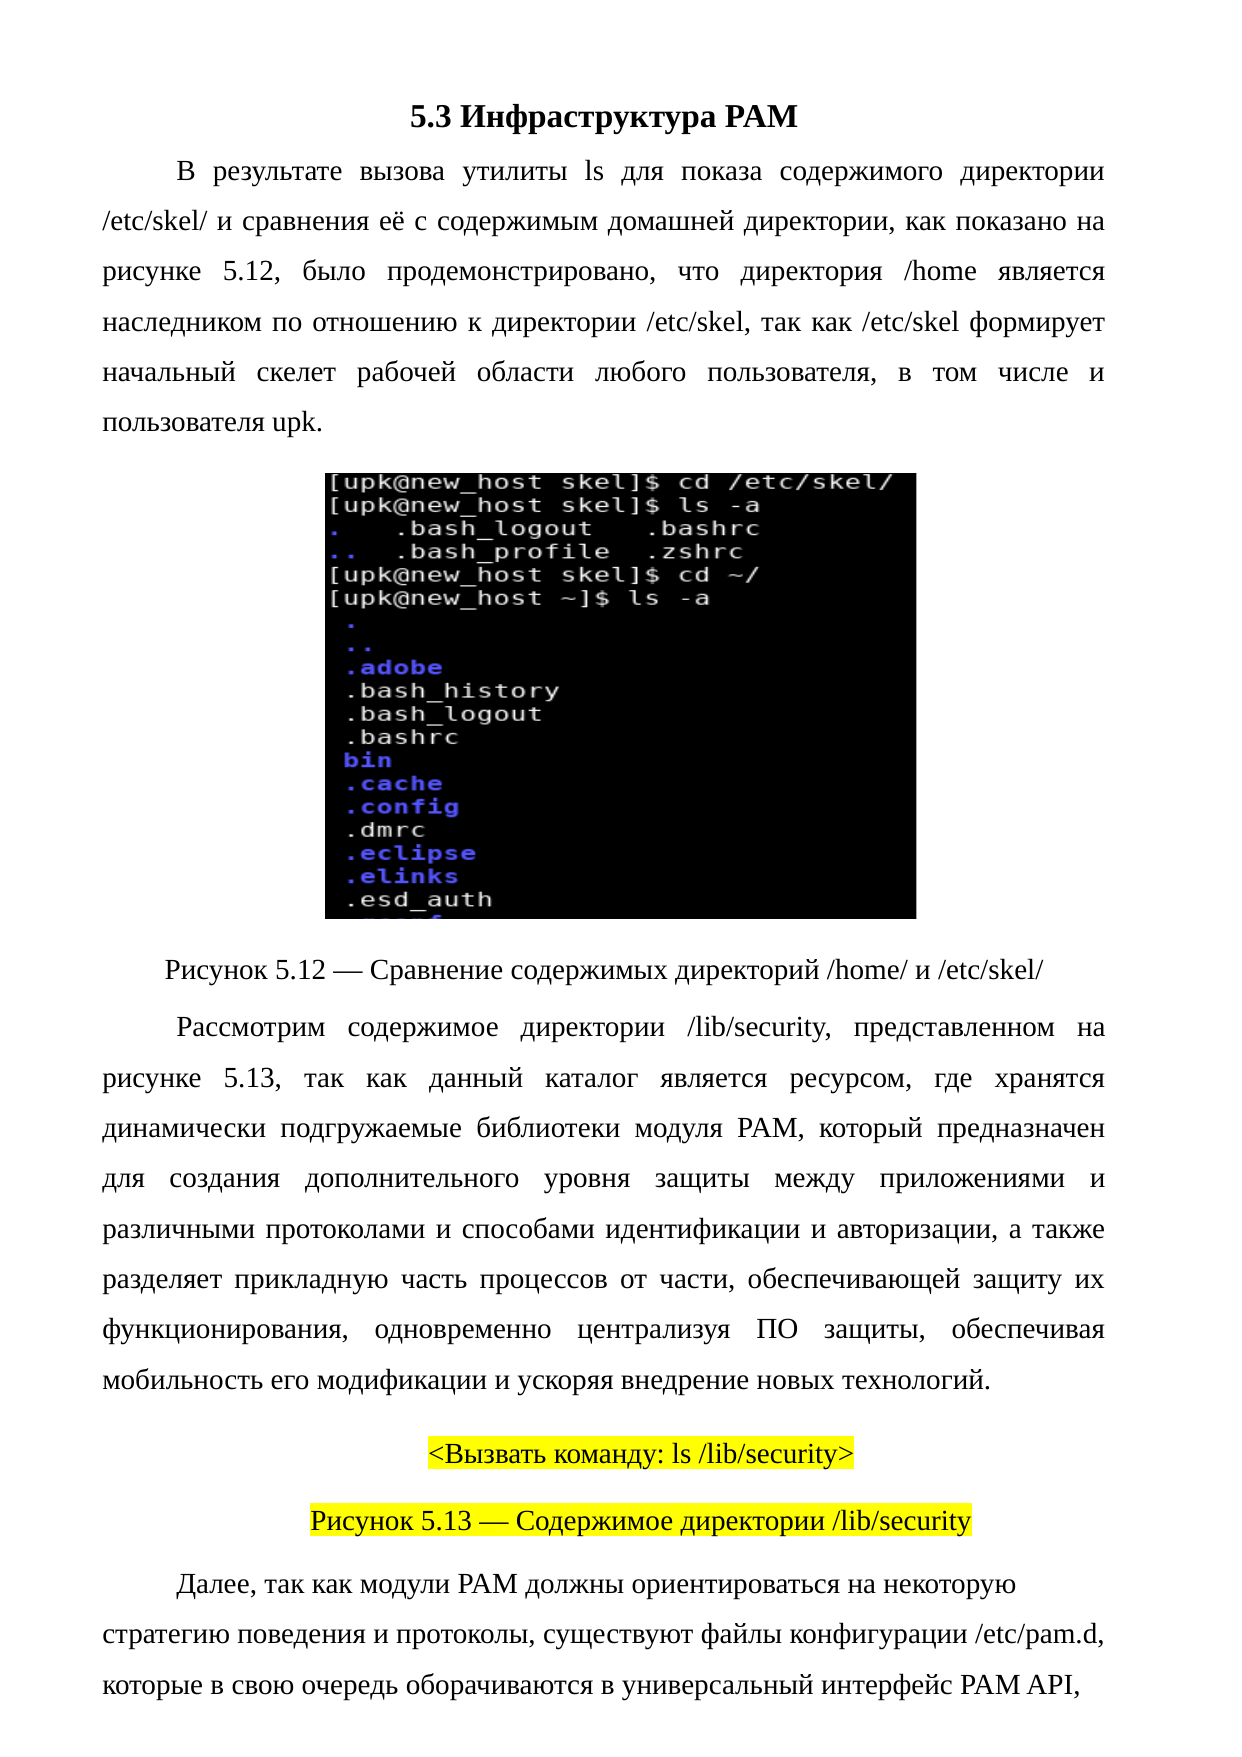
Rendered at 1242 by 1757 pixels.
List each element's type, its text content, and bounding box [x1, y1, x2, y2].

text Рисунок 5.13 — Содержимое директории /lib/security [102, 1503, 1106, 1536]
text Рассмотрим содержимое директории /lib/security, представленном на рисунке 5.13, так как данный каталог является ресурсом, где хранятся динамически подгружаемые библиотеки модуля PAM, который предназначен для создания дополнительного уровня защиты между приложениями и различными протоколами и способами идентификации и авторизации, а также разделяет прикладную часть процессов от части, обеспечивающей защиту их функционирования, одновременно централизуя ПО защиты, обеспечивая мобильность его модификации и ускоряя внедрение новых технологий. [102, 1009, 1106, 1395]
text <Вызвать команду: ls /lib/security> [102, 1436, 1106, 1469]
picture [325, 473, 917, 919]
subtitle 5.3 Инфраструктура PAM [102, 96, 1106, 134]
text В результате вызова утилиты ls для показа содержимого директории /etc/skel/ и сравнения её с содержимым домашней директории, как показано на рисунке 5.12, было продемонстрировано, что директория /home является наследником по отношению к директории /etc/skel, так как /etc/skel формирует начальный скелет рабочей области любого пользователя, в том числе и пользователя upk. [102, 153, 1106, 438]
text Далее, так как модули PAM должны ориентироваться на некоторую стратегию поведения и протоколы, существуют файлы конфигурации /etc/pam.d, которые в свою очередь оборачиваются в универсальный интерфейс PAM API, [102, 1566, 1106, 1700]
text Рисунок 5.12 — Сравнение содержимых директорий /home/ и /etc/skel/ [102, 952, 1106, 986]
